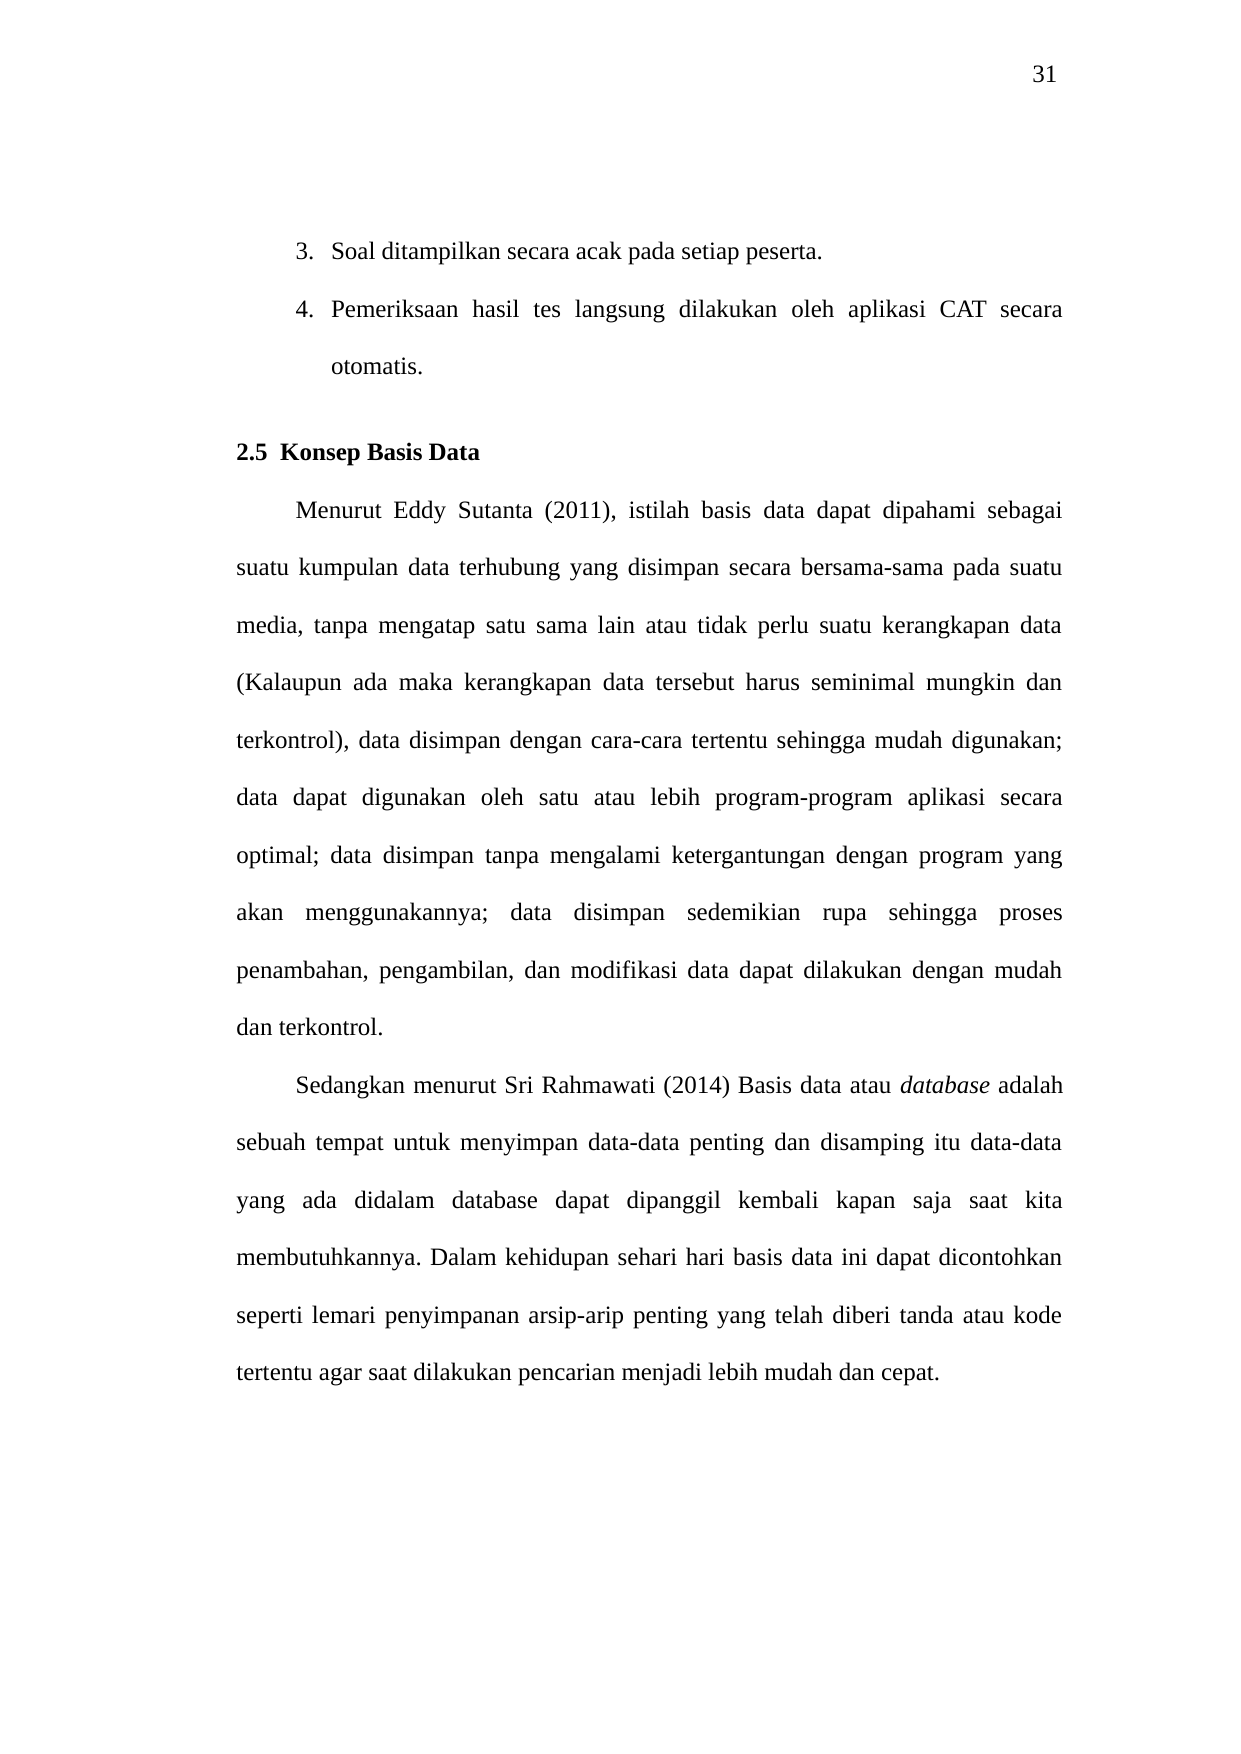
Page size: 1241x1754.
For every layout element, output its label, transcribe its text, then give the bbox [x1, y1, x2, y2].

subtitle Konsep Basis Data [236, 437, 1063, 466]
list Pemeriksaan hasil tes langsung dilakukan oleh aplikasi CAT secara otomatis. [295, 294, 1063, 380]
list Soal ditampilkan secara acak pada setiap peserta. [295, 236, 1063, 265]
text Sedangkan menurut Sri Rahmawati (2014) Basis data atau database adalah sebuah tempat untuk menyimpan data-data penting dan disamping itu data-data yang ada didalam database dapat dipanggil kembali kapan saja saat kita membutuhkannya. Dalam kehidupan sehari hari basis data ini dapat dicontohkan seperti lemari penyimpanan arsip-arip penting yang telah diberi tanda atau kode tertentu agar saat dilakukan pencarian menjadi lebih mudah dan cepat. [236, 1070, 1063, 1386]
text Menurut Eddy Sutanta (2011), istilah basis data dapat dipahami sebagai suatu kumpulan data terhubung yang disimpan secara bersama-sama pada suatu media, tanpa mengatap satu sama lain atau tidak perlu suatu kerangkapan data (Kalaupun ada maka kerangkapan data tersebut harus seminimal mungkin dan terkontrol), data disimpan dengan cara-cara tertentu sehingga mudah digunakan; data dapat digunakan oleh satu atau lebih program-program aplikasi secara optimal; data disimpan tanpa mengalami ketergantungan dengan program yang akan menggunakannya; data disimpan sedemikian rupa sehingga proses penambahan, pengambilan, dan modifikasi data dapat dilakukan dengan mudah dan terkontrol. [236, 495, 1063, 1041]
